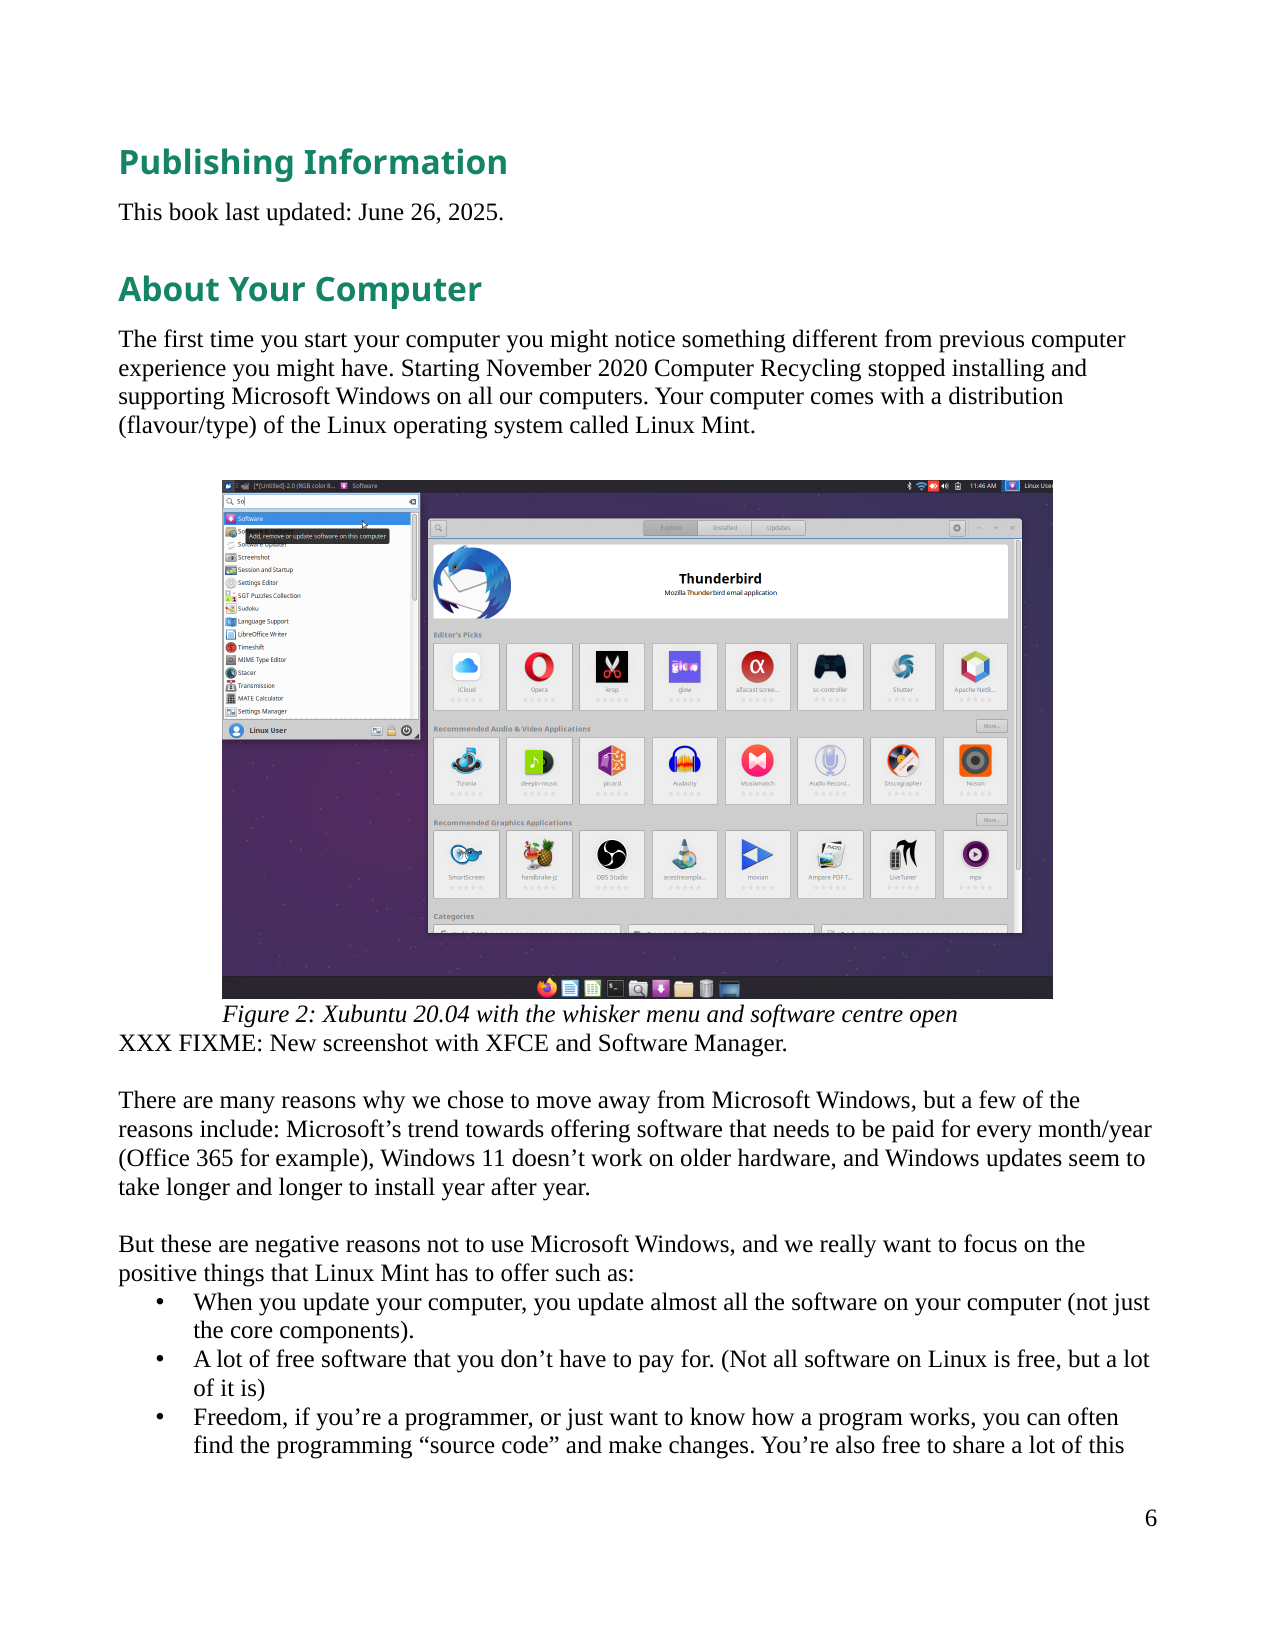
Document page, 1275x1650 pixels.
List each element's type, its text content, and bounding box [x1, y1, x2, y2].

list When you update your computer, you update almost all the software on your computer (not just the core components). [156, 1287, 1157, 1344]
text Figure 2: Xubuntu 20.04 with the whisker menu and software centre open [222, 999, 1053, 1028]
list Freedom, if you’re a programmer, or just want to know how a program works, you can often find the programming “source code” and make changes. You’re also free to share a lot of this [156, 1402, 1157, 1459]
subtitle About Your Computer [118, 266, 1157, 311]
text But these are negative reasons not to use Microsoft Windows, and we really want to focus on the positive things that Linux Mint has to offer such as: [118, 1229, 1157, 1287]
text There are many reasons why we chose to move away from Microsoft Windows, but a few of the reasons include: Microsoft’s trend towards offering software that needs to be paid for every month/year (Office 365 for example), Windows 11 doesn’t work on older hardware, and Windows updates seem to take longer and longer to install year after year. [118, 1085, 1157, 1200]
text XXX FIXME: New screenshot with XFCE and Software Manager. [118, 468, 1157, 1057]
text The first time you start your computer you might notice something different from previous computer experience you might have. Starting November 2020 Computer Recycling stopped installing and supporting Microsoft Windows on all our computers. Your computer comes with a distribution (flavour/type) of the Linux operating system called Linux Mint. [118, 324, 1157, 439]
picture [222, 480, 1053, 999]
text This book last updated: June 26, 2025. [118, 197, 1157, 226]
list A lot of free software that you don’t have to pay for. (Not all software on Linux is free, but a lot of it is) [156, 1344, 1157, 1402]
subtitle Publishing Information [118, 139, 1157, 185]
